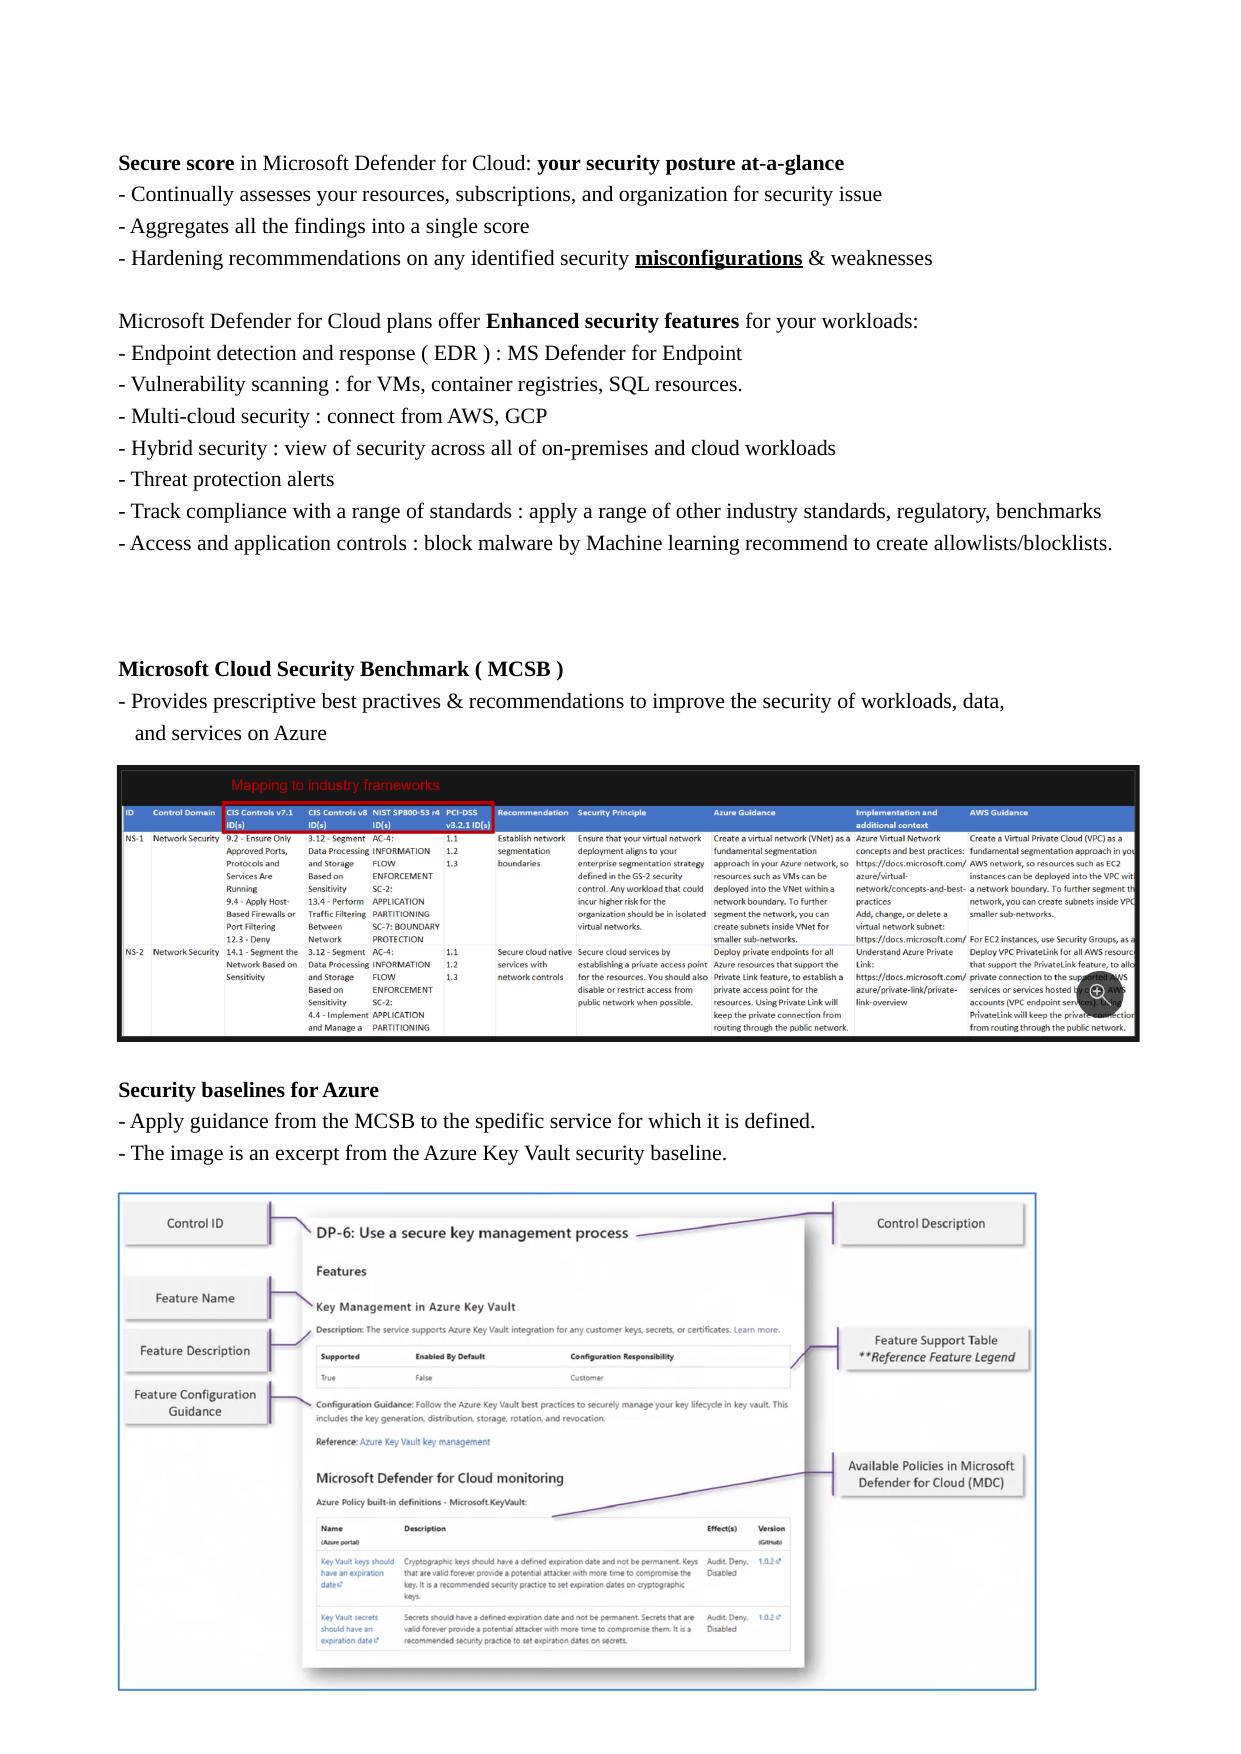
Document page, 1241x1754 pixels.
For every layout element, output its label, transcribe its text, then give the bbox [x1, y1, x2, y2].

text Microsoft Defender for Cloud plans offer Enhanced security features for your workloads: [99, 308, 1122, 333]
text - Aggregates all the findings into a single score [99, 213, 1122, 238]
text - Apply guidance from the MCSB to the spedific service for which it is defined. [99, 1108, 1122, 1133]
text - Hardening recommmendations on any identified security misconfigurations & weaknesses [99, 245, 1122, 270]
picture [116, 765, 1140, 1042]
text - Threat protection alerts [99, 466, 1122, 492]
text - Hybrid security : view of security across all of on-premises and cloud workloads [99, 435, 1122, 460]
text - Endpoint detection and response ( EDR ) : MS Defender for Endpoint [99, 340, 1122, 365]
text and services on Azure [99, 720, 1122, 745]
text Microsoft Cloud Security Benchmark ( MCSB ) [99, 656, 1122, 682]
text - Access and application controls : block malware by Machine learning recommend to create allowlists/blocklists. [99, 530, 1122, 555]
text - Provides prescriptive best practives & recommendations to improve the security of workloads, data, [99, 688, 1122, 713]
text - The image is an excerpt from the Azure Key Vault security baseline. [99, 1140, 1122, 1165]
text Secure score in Microsoft Defender for Cloud: your security posture at-a-glance [99, 150, 1122, 175]
text - Continually assesses your resources, subscriptions, and organization for security issue [99, 181, 1122, 207]
text - Track compliance with a range of standards : apply a range of other industry standards, regulatory, benchmarks [99, 498, 1122, 523]
text - Vulnerability scanning : for VMs, container registries, SQL resources. [99, 371, 1122, 397]
picture [116, 1187, 1042, 1693]
text Security baselines for Azure [99, 1077, 1122, 1102]
text - Multi-cloud security : connect from AWS, GCP [99, 403, 1122, 428]
